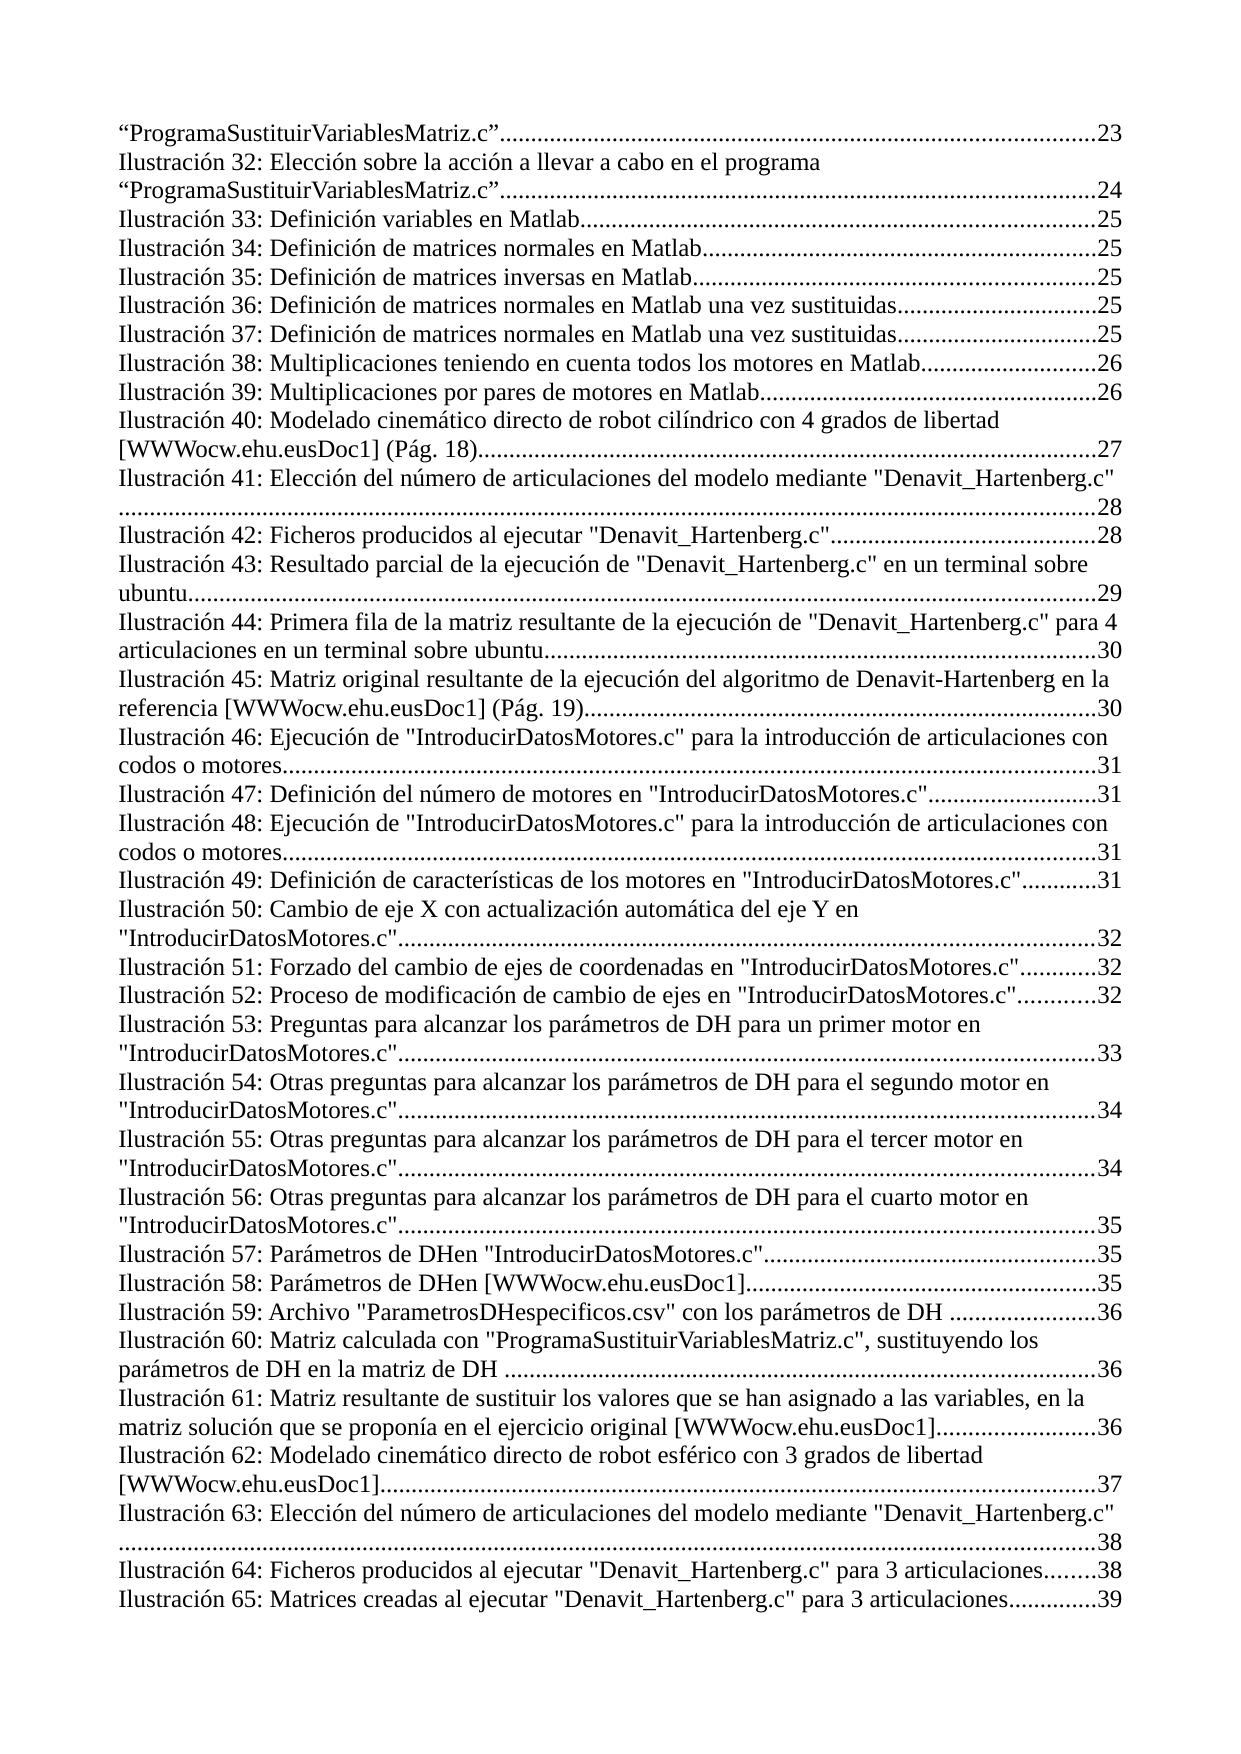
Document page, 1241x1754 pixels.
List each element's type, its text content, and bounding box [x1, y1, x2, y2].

text Ilustración 65: Matrices creadas al ejecutar "Denavit_Hartenberg.c" para 3 articulaciones 39 [118, 1584, 1122, 1613]
text Ilustración 41: Elección del número de articulaciones del modelo mediante "Denavit_Hartenberg.c" 28 [118, 463, 1122, 521]
text Ilustración 61: Matriz resultante de sustituir los valores que se han asignado a las variables, en la matriz solución que se proponía en el ejercicio original [WWWocw.ehu.eusDoc1] 36 [118, 1383, 1122, 1441]
text Ilustración 44: Primera fila de la matriz resultante de la ejecución de "Denavit_Hartenberg.c" para 4 articulaciones en un terminal sobre ubuntu 30 [118, 607, 1122, 664]
text Ilustración 55: Otras preguntas para alcanzar los parámetros de DH para el tercer motor en "IntroducirDatosMotores.c" 34 [118, 1124, 1122, 1182]
text Ilustración 60: Matriz calculada con "ProgramaSustituirVariablesMatriz.c", sustituyendo los parámetros de DH en la matriz de DH 36 [118, 1326, 1122, 1383]
text Ilustración 57: Parámetros de DHen "IntroducirDatosMotores.c" 35 [118, 1239, 1122, 1268]
text Ilustración 63: Elección del número de articulaciones del modelo mediante "Denavit_Hartenberg.c" 38 [118, 1498, 1122, 1556]
text Ilustración 37: Definición de matrices normales en Matlab una vez sustituidas 25 [118, 319, 1122, 348]
text Ilustración 49: Definición de características de los motores en "IntroducirDatosMotores.c" 31 [118, 866, 1122, 894]
text Ilustración 36: Definición de matrices normales en Matlab una vez sustituidas 25 [118, 291, 1122, 319]
text Ilustración 59: Archivo "ParametrosDHespecificos.csv" con los parámetros de DH 36 [118, 1297, 1122, 1326]
text Ilustración 40: Modelado cinemático directo de robot cilíndrico con 4 grados de libertad [WWWocw.ehu.eusDoc1] (Pág. 18) 27 [118, 406, 1122, 463]
text Ilustración 32: Elección sobre la acción a llevar a cabo en el programa “ProgramaSustituirVariablesMatriz.c” 24 [118, 147, 1122, 204]
text Ilustración 34: Definición de matrices normales en Matlab 25 [118, 233, 1122, 262]
text Ilustración 50: Cambio de eje X con actualización automática del eje Y en "IntroducirDatosMotores.c" 32 [118, 894, 1122, 952]
text Ilustración 48: Ejecución de "IntroducirDatosMotores.c" para la introducción de articulaciones con codos o motores 31 [118, 808, 1122, 866]
text Ilustración 64: Ficheros producidos al ejecutar "Denavit_Hartenberg.c" para 3 articulaciones 38 [118, 1556, 1122, 1584]
text Ilustración 62: Modelado cinemático directo de robot esférico con 3 grados de libertad [WWWocw.ehu.eusDoc1] 37 [118, 1441, 1122, 1498]
text Ilustración 53: Preguntas para alcanzar los parámetros de DH para un primer motor en "IntroducirDatosMotores.c" 33 [118, 1009, 1122, 1067]
text Ilustración 56: Otras preguntas para alcanzar los parámetros de DH para el cuarto motor en "IntroducirDatosMotores.c" 35 [118, 1182, 1122, 1239]
text Ilustración 39: Multiplicaciones por pares de motores en Matlab 26 [118, 377, 1122, 406]
text Ilustración 46: Ejecución de "IntroducirDatosMotores.c" para la introducción de articulaciones con codos o motores 31 [118, 722, 1122, 779]
text Ilustración 31: Elección de la variable a sustituir y del nuevo valor en el programa “ProgramaSustituirVariablesMatriz.c” 23 [118, 118, 1122, 147]
text Ilustración 51: Forzado del cambio de ejes de coordenadas en "IntroducirDatosMotores.c" 32 [118, 952, 1122, 981]
text Ilustración 33: Definición variables en Matlab 25 [118, 204, 1122, 233]
text Ilustración 43: Resultado parcial de la ejecución de "Denavit_Hartenberg.c" en un terminal sobre ubuntu 29 [118, 549, 1122, 607]
text Ilustración 45: Matriz original resultante de la ejecución del algoritmo de Denavit-Hartenberg en la referencia [WWWocw.ehu.eusDoc1] (Pág. 19) 30 [118, 664, 1122, 722]
text Ilustración 58: Parámetros de DHen [WWWocw.ehu.eusDoc1] 35 [118, 1268, 1122, 1297]
text Ilustración 54: Otras preguntas para alcanzar los parámetros de DH para el segundo motor en "IntroducirDatosMotores.c" 34 [118, 1067, 1122, 1124]
text Ilustración 38: Multiplicaciones teniendo en cuenta todos los motores en Matlab 26 [118, 348, 1122, 377]
text Ilustración 52: Proceso de modificación de cambio de ejes en "IntroducirDatosMotores.c" 32 [118, 981, 1122, 1009]
text Ilustración 47: Definición del número de motores en "IntroducirDatosMotores.c" 31 [118, 779, 1122, 808]
text Ilustración 35: Definición de matrices inversas en Matlab 25 [118, 262, 1122, 291]
text Ilustración 42: Ficheros producidos al ejecutar "Denavit_Hartenberg.c" 28 [118, 521, 1122, 549]
